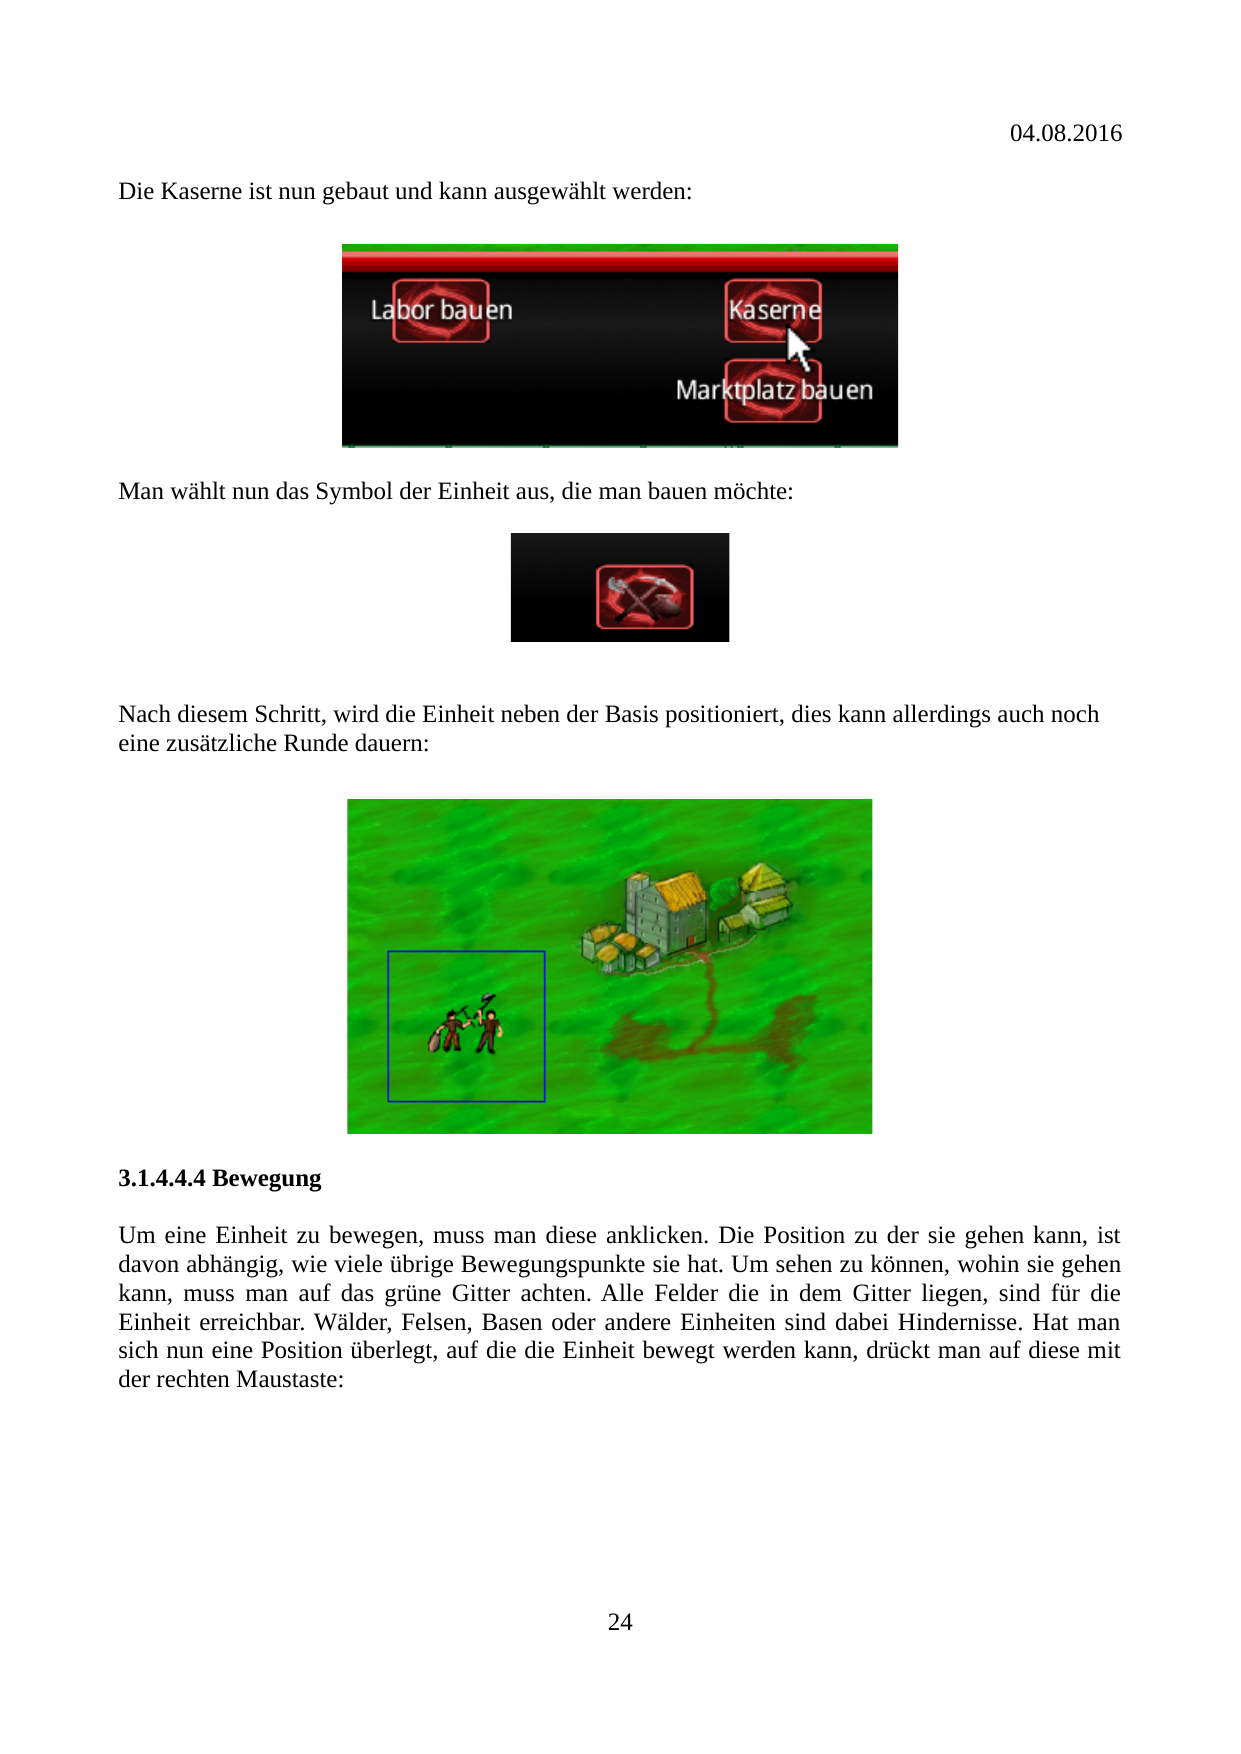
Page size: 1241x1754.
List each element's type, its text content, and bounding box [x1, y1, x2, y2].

text 3.1.4.4.4 Bewegung [118, 1163, 1122, 1192]
picture [347, 799, 873, 1134]
text Um eine Einheit zu bewegen, muss man diese anklicken. Die Position zu der sie gehen kann, ist davon abhängig, wie viele übrige Bewegungspunkte sie hat. Um sehen zu können, wohin sie gehen kann, muss man auf das grüne Gitter achten. Alle Felder die in dem Gitter liegen, sind für die Einheit erreichbar. Wälder, Felsen, Basen oder andere Einheiten sind dabei Hindernisse. Hat man sich nun eine Position überlegt, auf die die Einheit bewegt werden kann, drückt man auf diese mit der rechten Maustaste: [118, 1220, 1122, 1393]
text Nach diesem Schritt, wird die Einheit neben der Basis positioniert, dies kann allerdings auch noch [118, 699, 1122, 728]
text Man wählt nun das Symbol der Einheit aus, die man bauen möchte: [118, 476, 1122, 505]
text eine zusätzliche Runde dauern: [118, 728, 1122, 757]
picture [510, 533, 730, 642]
text Die Kaserne ist nun gebaut und kann ausgewählt werden: [118, 176, 1122, 205]
picture [342, 244, 899, 448]
